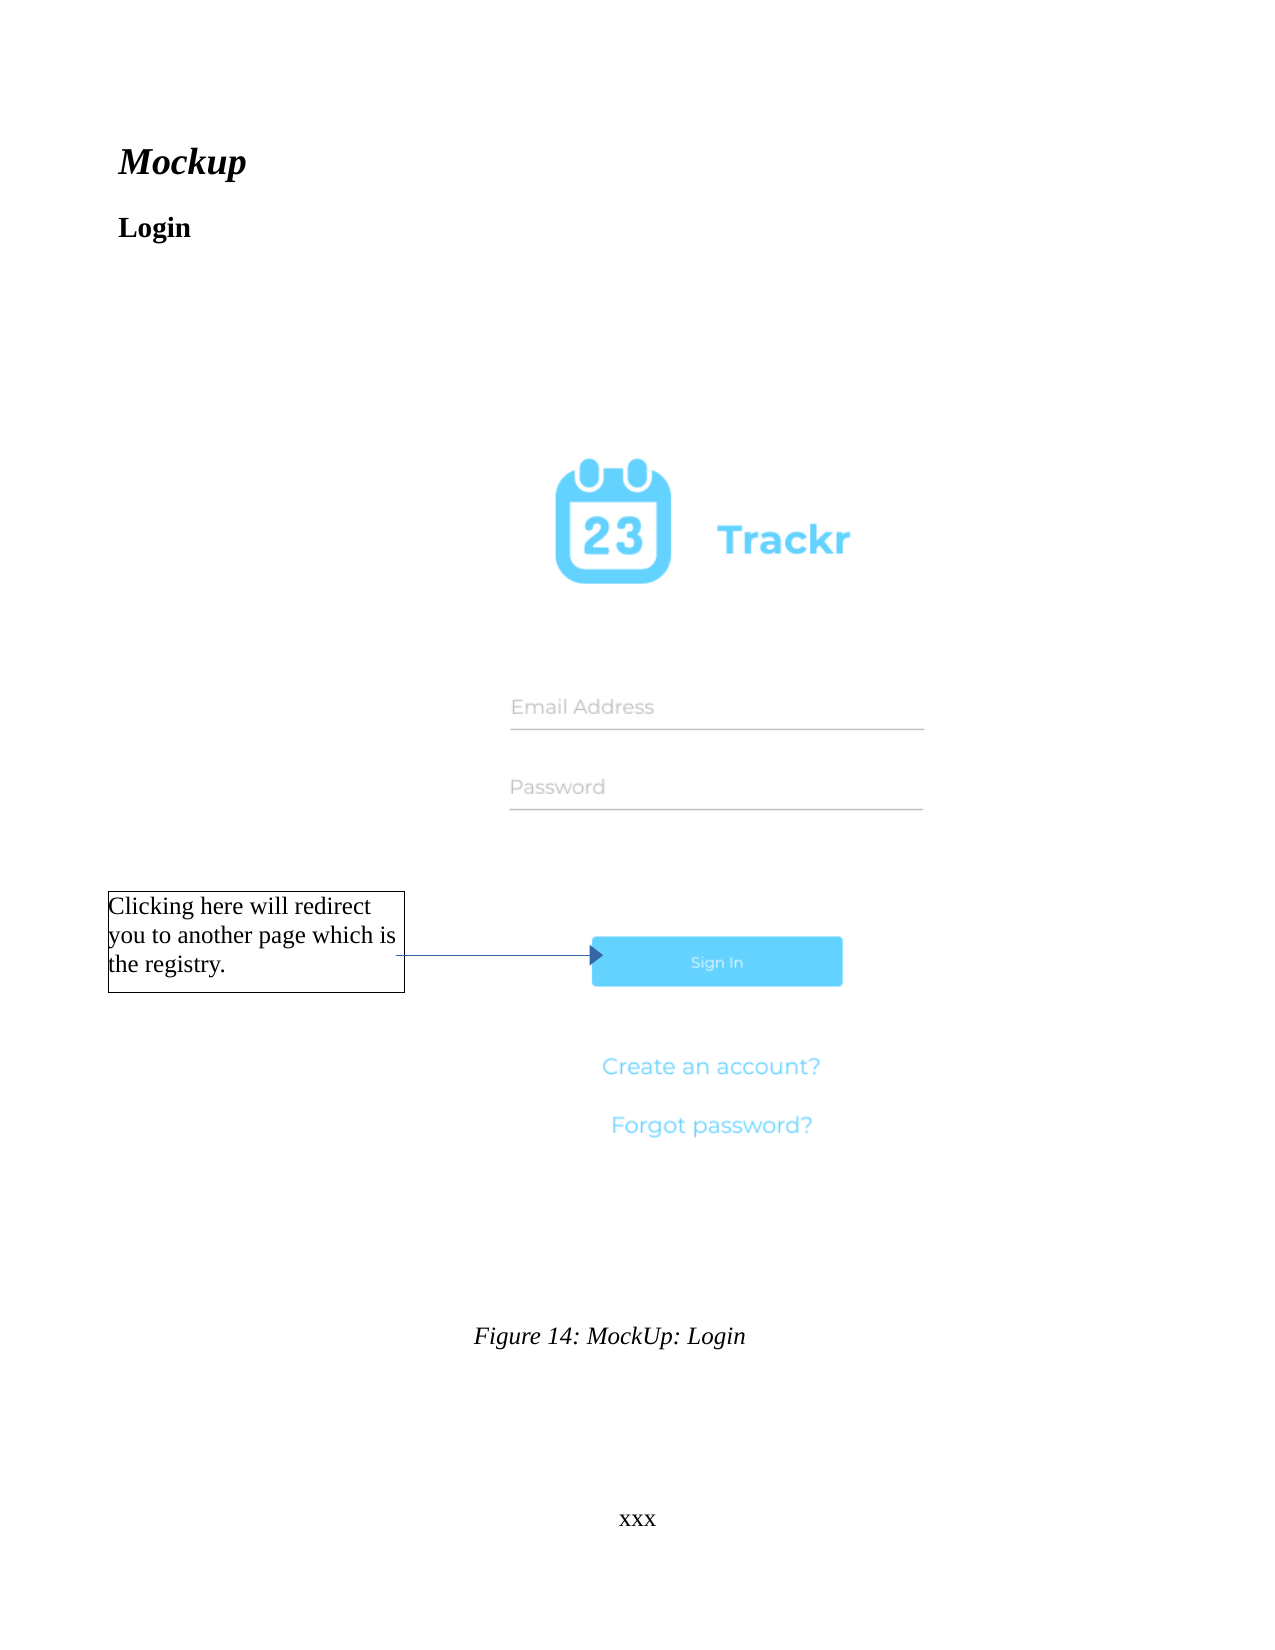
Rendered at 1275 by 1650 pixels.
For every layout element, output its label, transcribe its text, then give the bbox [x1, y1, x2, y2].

text Figure 14: MockUp: Login [474, 1322, 961, 1350]
subtitle Mockup [118, 139, 1157, 183]
subtitle Login [118, 210, 1157, 243]
picture [473, 266, 962, 1322]
